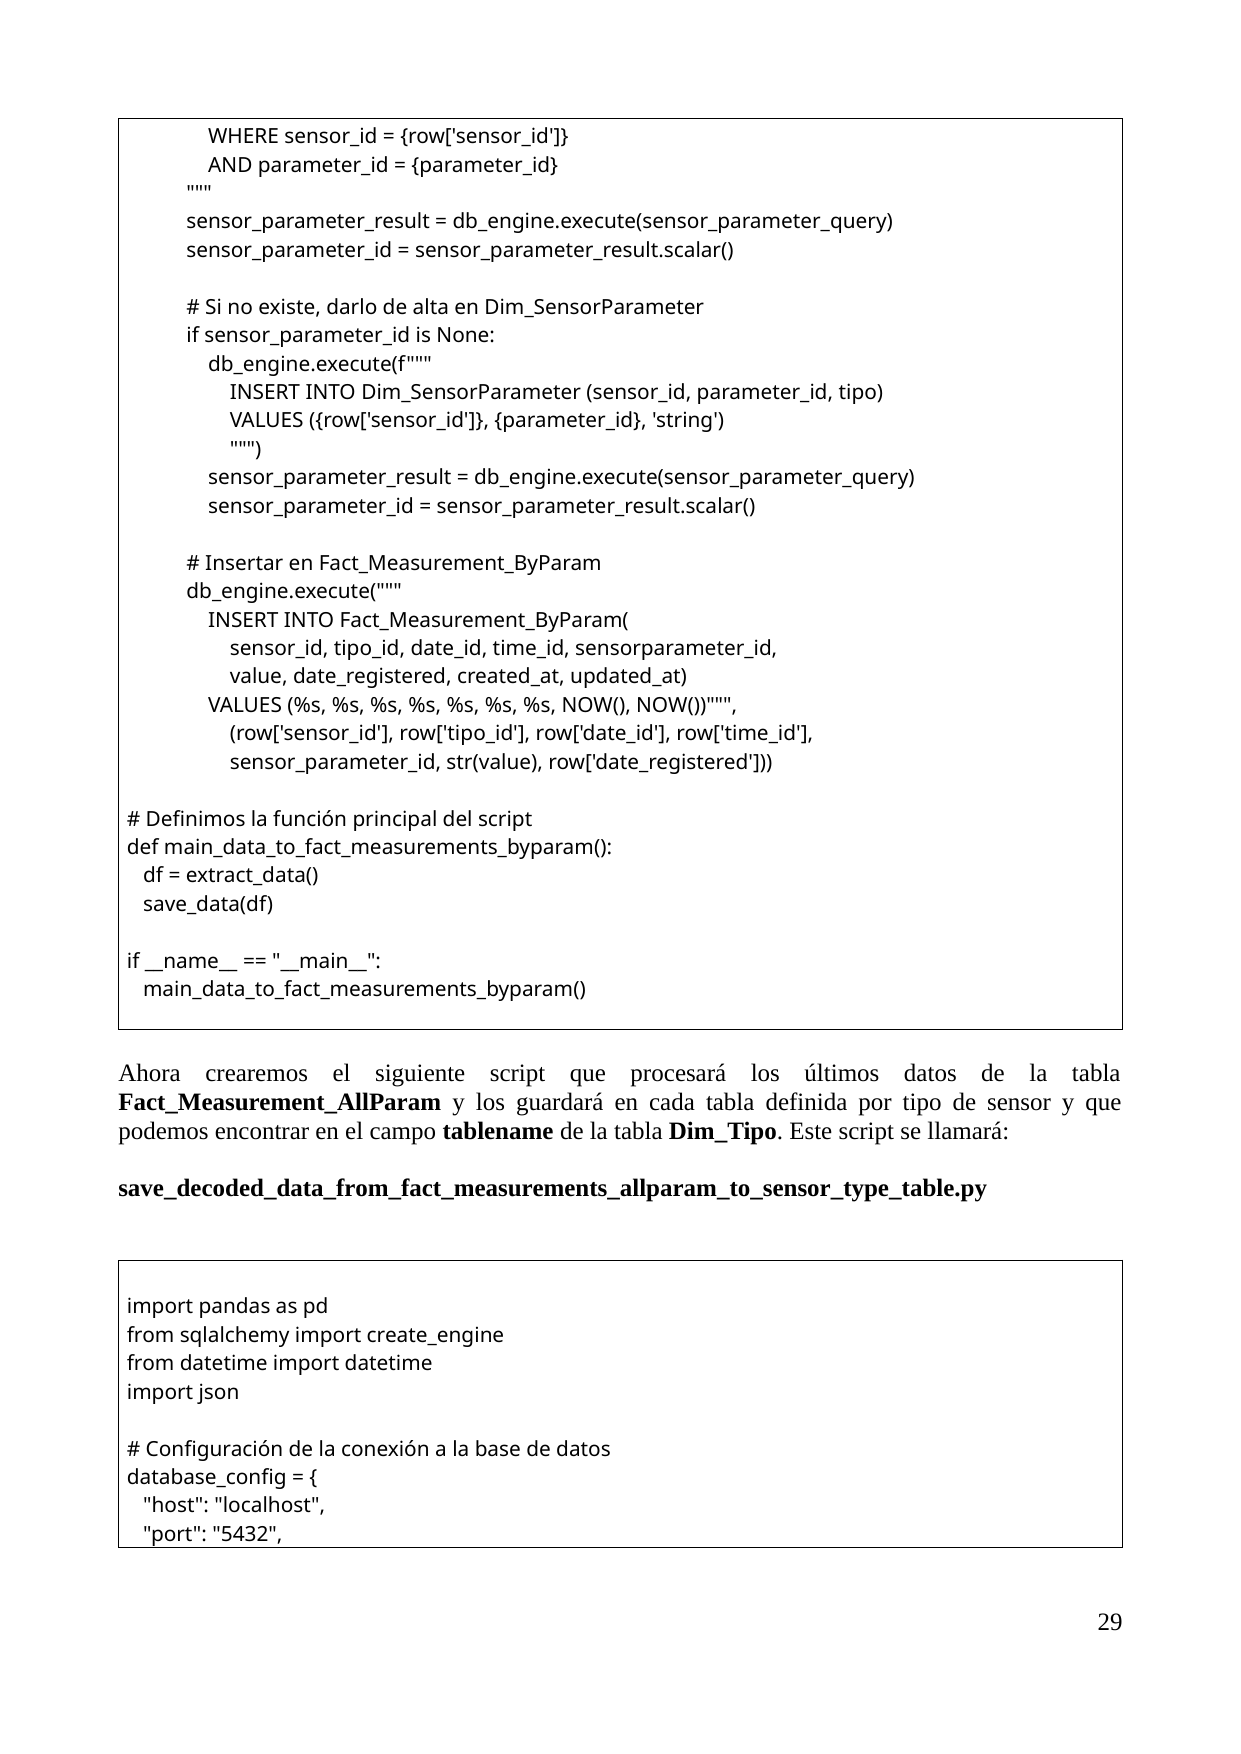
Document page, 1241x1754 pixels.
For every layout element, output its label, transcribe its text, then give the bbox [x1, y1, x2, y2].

text import pandas as pd [119, 1288, 1122, 1317]
text WHERE sensor_id = {row['sensor_id']} [119, 119, 1122, 147]
text # Definimos la función principal del script [119, 801, 1122, 829]
text sensor_parameter_id = sensor_parameter_result.scalar() [119, 232, 1122, 263]
text "port": "5432", [119, 1516, 1122, 1547]
text value, date_registered, created_at, updated_at) [119, 658, 1122, 687]
text import json [119, 1374, 1122, 1405]
text INSERT INTO Fact_Measurement_ByParam( [119, 602, 1122, 630]
text INSERT INTO Dim_SensorParameter (sensor_id, parameter_id, tipo) [119, 374, 1122, 402]
text sensor_parameter_result = db_engine.execute(sensor_parameter_query) [119, 203, 1122, 232]
text def main_data_to_fact_measurements_byparam(): [119, 829, 1122, 857]
text # Insertar en Fact_Measurement_ByParam [119, 545, 1122, 573]
text # Configuración de la conexión a la base de datos [119, 1431, 1122, 1459]
text db_engine.execute(f""" [119, 346, 1122, 374]
text db_engine.execute(""" [119, 573, 1122, 602]
text if __name__ == "__main__": [119, 943, 1122, 971]
text (row['sensor_id'], row['tipo_id'], row['date_id'], row['time_id'], [119, 715, 1122, 744]
text from datetime import datetime [119, 1345, 1122, 1374]
text sensor_parameter_result = db_engine.execute(sensor_parameter_query) [119, 459, 1122, 488]
text "host": "localhost", [119, 1487, 1122, 1516]
text sensor_parameter_id, str(value), row['date_registered'])) [119, 744, 1122, 775]
text VALUES (%s, %s, %s, %s, %s, %s, %s, NOW(), NOW())""", [119, 687, 1122, 715]
text df = extract_data() [119, 857, 1122, 886]
text if sensor_parameter_id is None: [119, 317, 1122, 346]
text VALUES ({row['sensor_id']}, {parameter_id}, 'string') [119, 402, 1122, 431]
text AND parameter_id = {parameter_id} [119, 147, 1122, 175]
text # Si no existe, darlo de alta en Dim_SensorParameter [119, 289, 1122, 317]
text sensor_parameter_id = sensor_parameter_result.scalar() [119, 488, 1122, 519]
text main_data_to_fact_measurements_byparam() [119, 971, 1122, 1003]
text save_decoded_data_from_fact_measurements_allparam_to_sensor_type_table.py [118, 1173, 1122, 1202]
text from sqlalchemy import create_engine [119, 1317, 1122, 1345]
text """) [119, 431, 1122, 459]
text sensor_id, tipo_id, date_id, time_id, sensorparameter_id, [119, 630, 1122, 658]
text database_config = { [119, 1459, 1122, 1487]
text """ [119, 175, 1122, 203]
text Ahora crearemos el siguiente script que procesará los últimos datos de la tabla Fact_Measurement_AllParam y los guardará en cada tabla definida por tipo de sensor y que podemos encontrar en el campo tablename de la tabla Dim_Tipo. Este script se llamará: [118, 1058, 1122, 1144]
text save_data(df) [119, 886, 1122, 917]
